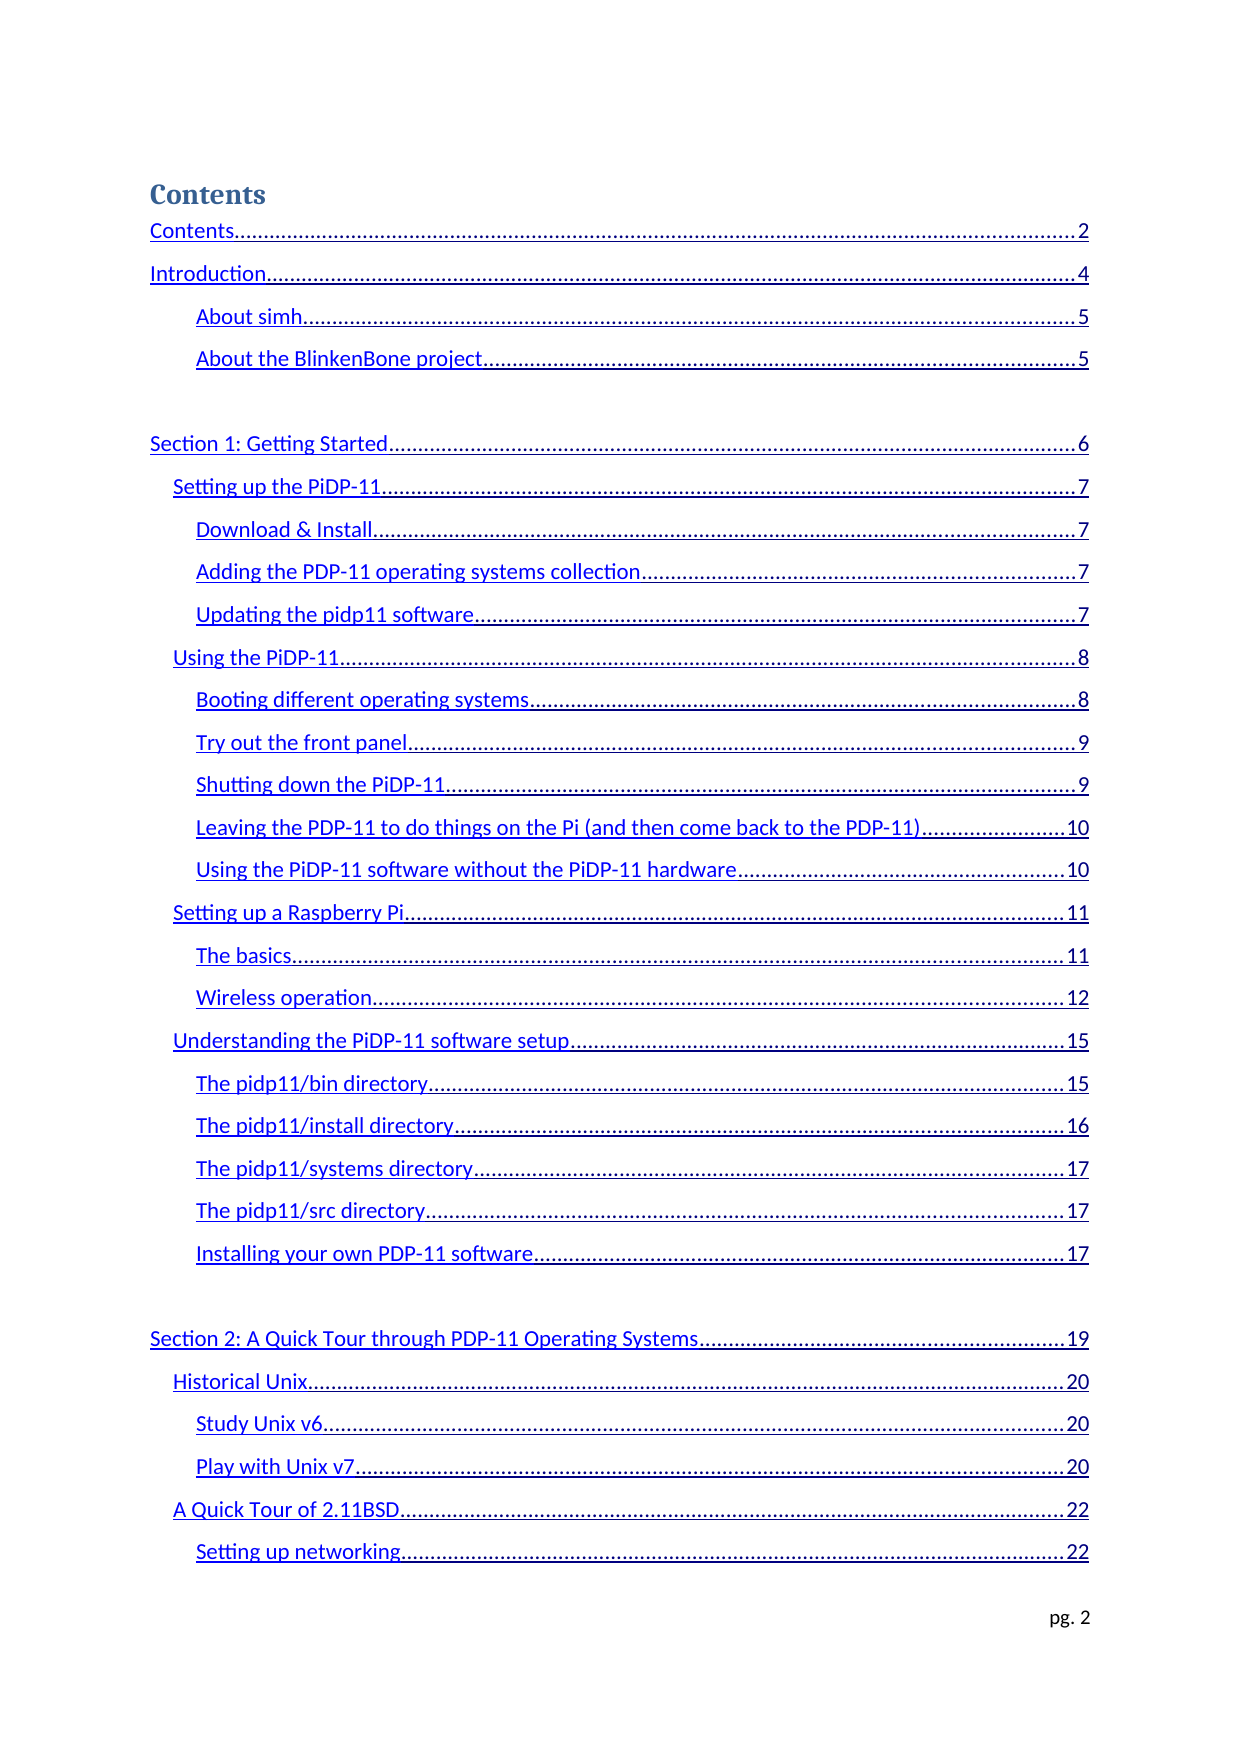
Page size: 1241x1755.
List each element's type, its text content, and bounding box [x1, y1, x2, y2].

text Using the PiDP-11 software without the PiDP-11 hardware 10 [196, 856, 1090, 884]
subtitle Contents [150, 178, 1090, 212]
text Adding the PDP-11 operating systems collection 7 [196, 557, 1090, 585]
text Play with Unix v7 20 [196, 1452, 1090, 1480]
text A Quick Tour of 2.11BSD 22 [173, 1495, 1090, 1523]
text The pidp11/src directory 17 [196, 1196, 1090, 1224]
text Wireless operation 12 [196, 983, 1090, 1011]
text Understanding the PiDP-11 software setup 15 [173, 1026, 1090, 1054]
text The basics 11 [196, 941, 1090, 969]
text Setting up a Raspberry Pi 11 [173, 898, 1090, 926]
text Setting up networking 22 [196, 1537, 1090, 1565]
text Shutting down the PiDP-11 9 [196, 770, 1090, 798]
text Setting up the PiDP-11 7 [173, 472, 1090, 500]
text Historical Unix 20 [173, 1367, 1090, 1395]
text The pidp11/bin directory 15 [196, 1069, 1090, 1097]
text About simh 5 [196, 302, 1090, 330]
text Study Unix v6 20 [196, 1409, 1090, 1437]
text Booting different operating systems 8 [196, 685, 1090, 713]
text Updating the pidp11 software 7 [196, 600, 1090, 628]
text Try out the front panel 9 [196, 728, 1090, 756]
text Contents 2 [150, 217, 1090, 244]
text The pidp11/install directory 16 [196, 1111, 1090, 1139]
text Installing your own PDP-11 software 17 [196, 1239, 1090, 1267]
text The pidp11/systems directory 17 [196, 1154, 1090, 1182]
text Using the PiDP-11 8 [173, 643, 1090, 671]
text Introduction 4 [150, 259, 1090, 287]
text Section 1: Getting Started 6 [150, 429, 1090, 458]
text Leaving the PDP-11 to do things on the Pi (and then come back to the PDP-11) 10 [196, 813, 1090, 841]
text Section 2: A Quick Tour through PDP-11 Operating Systems 19 [150, 1324, 1090, 1352]
text Download & Install 7 [196, 515, 1090, 543]
text About the BlinkenBone project 5 [196, 344, 1090, 372]
